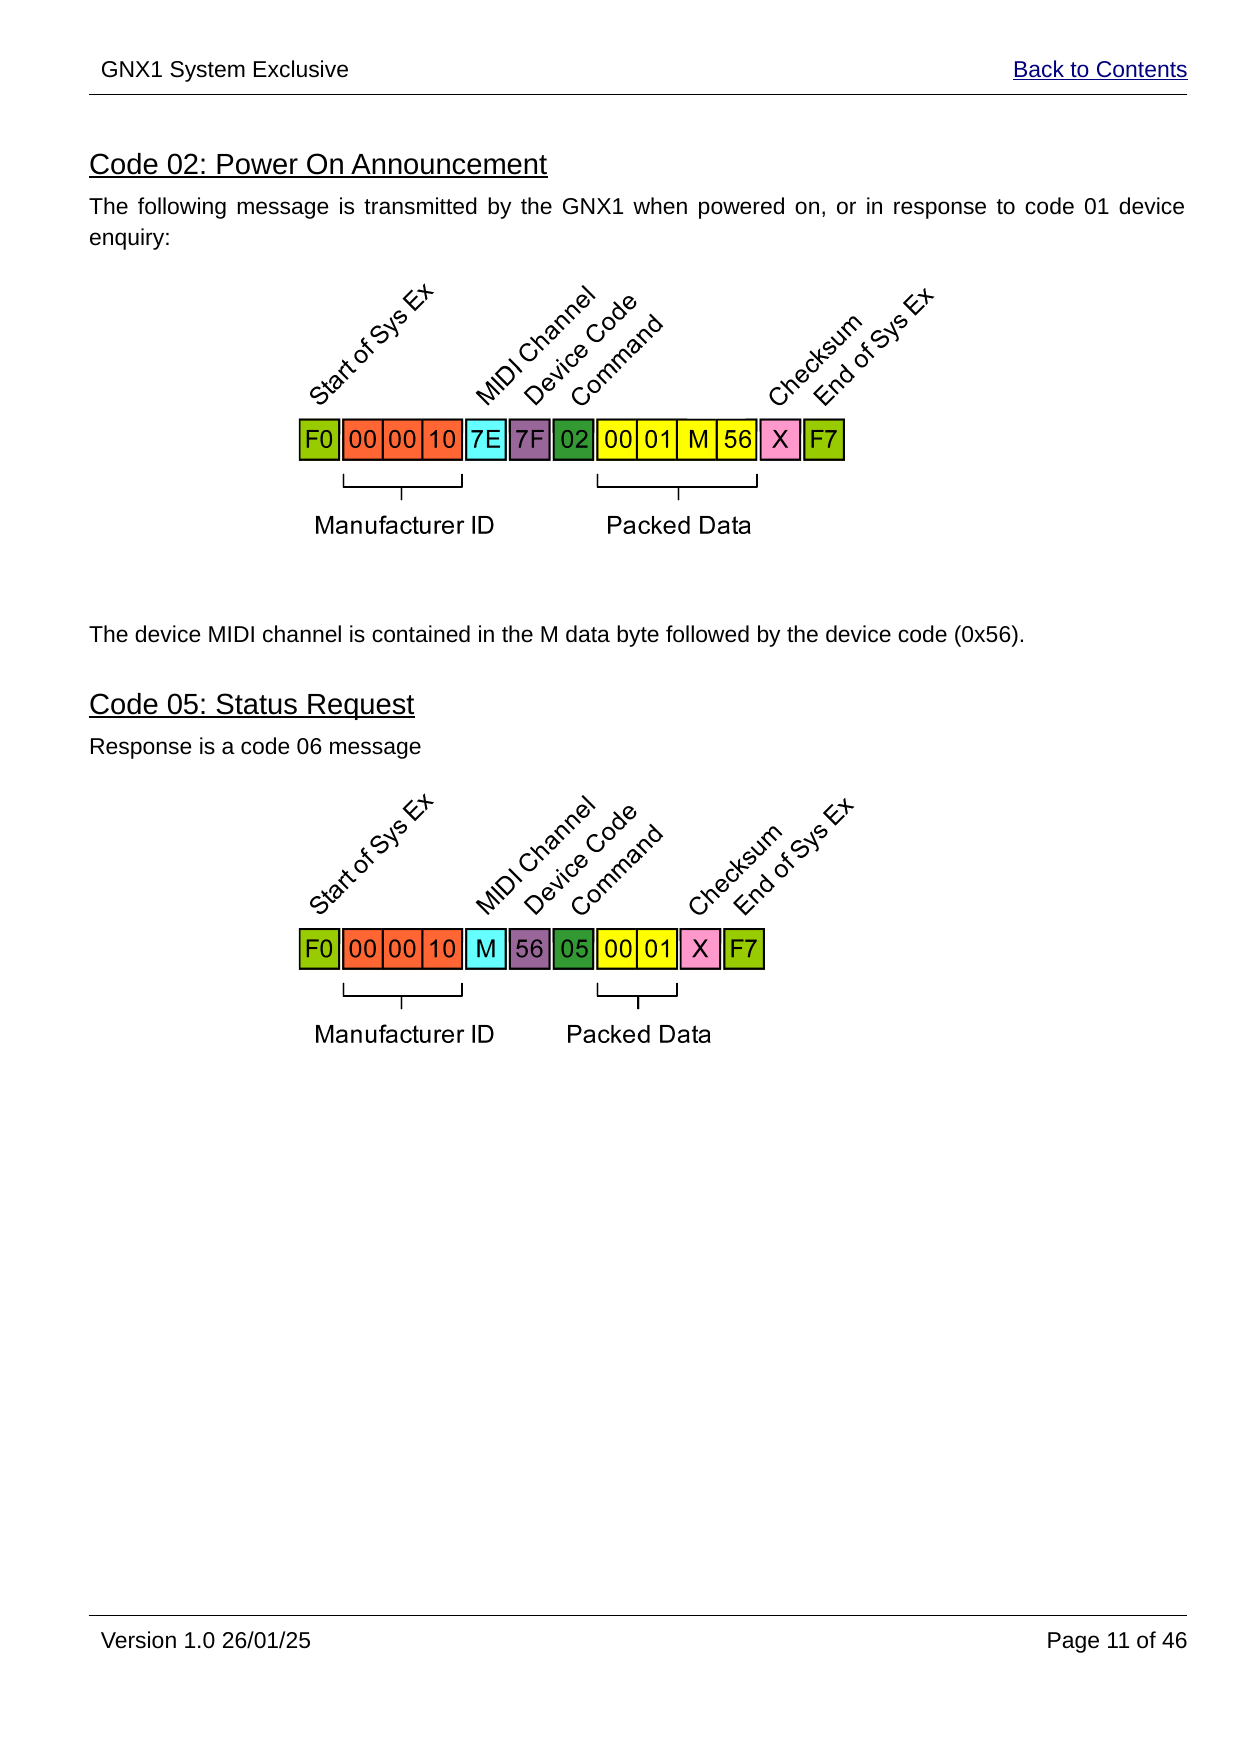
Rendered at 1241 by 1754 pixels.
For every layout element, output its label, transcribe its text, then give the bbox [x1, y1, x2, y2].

picture [298, 792, 978, 1049]
subtitle Code 02: Power On Announcement [89, 147, 1187, 181]
subtitle Code 05: Status Request [89, 687, 1187, 721]
text The following message is transmitted by the GNX1 when powered on, or in response to code 01 device enquiry: [89, 193, 1187, 250]
text Response is a code 06 message [89, 733, 1187, 759]
text The device MIDI channel is contained in the M data byte followed by the device code (0x56). [89, 621, 1187, 648]
picture [298, 283, 978, 540]
